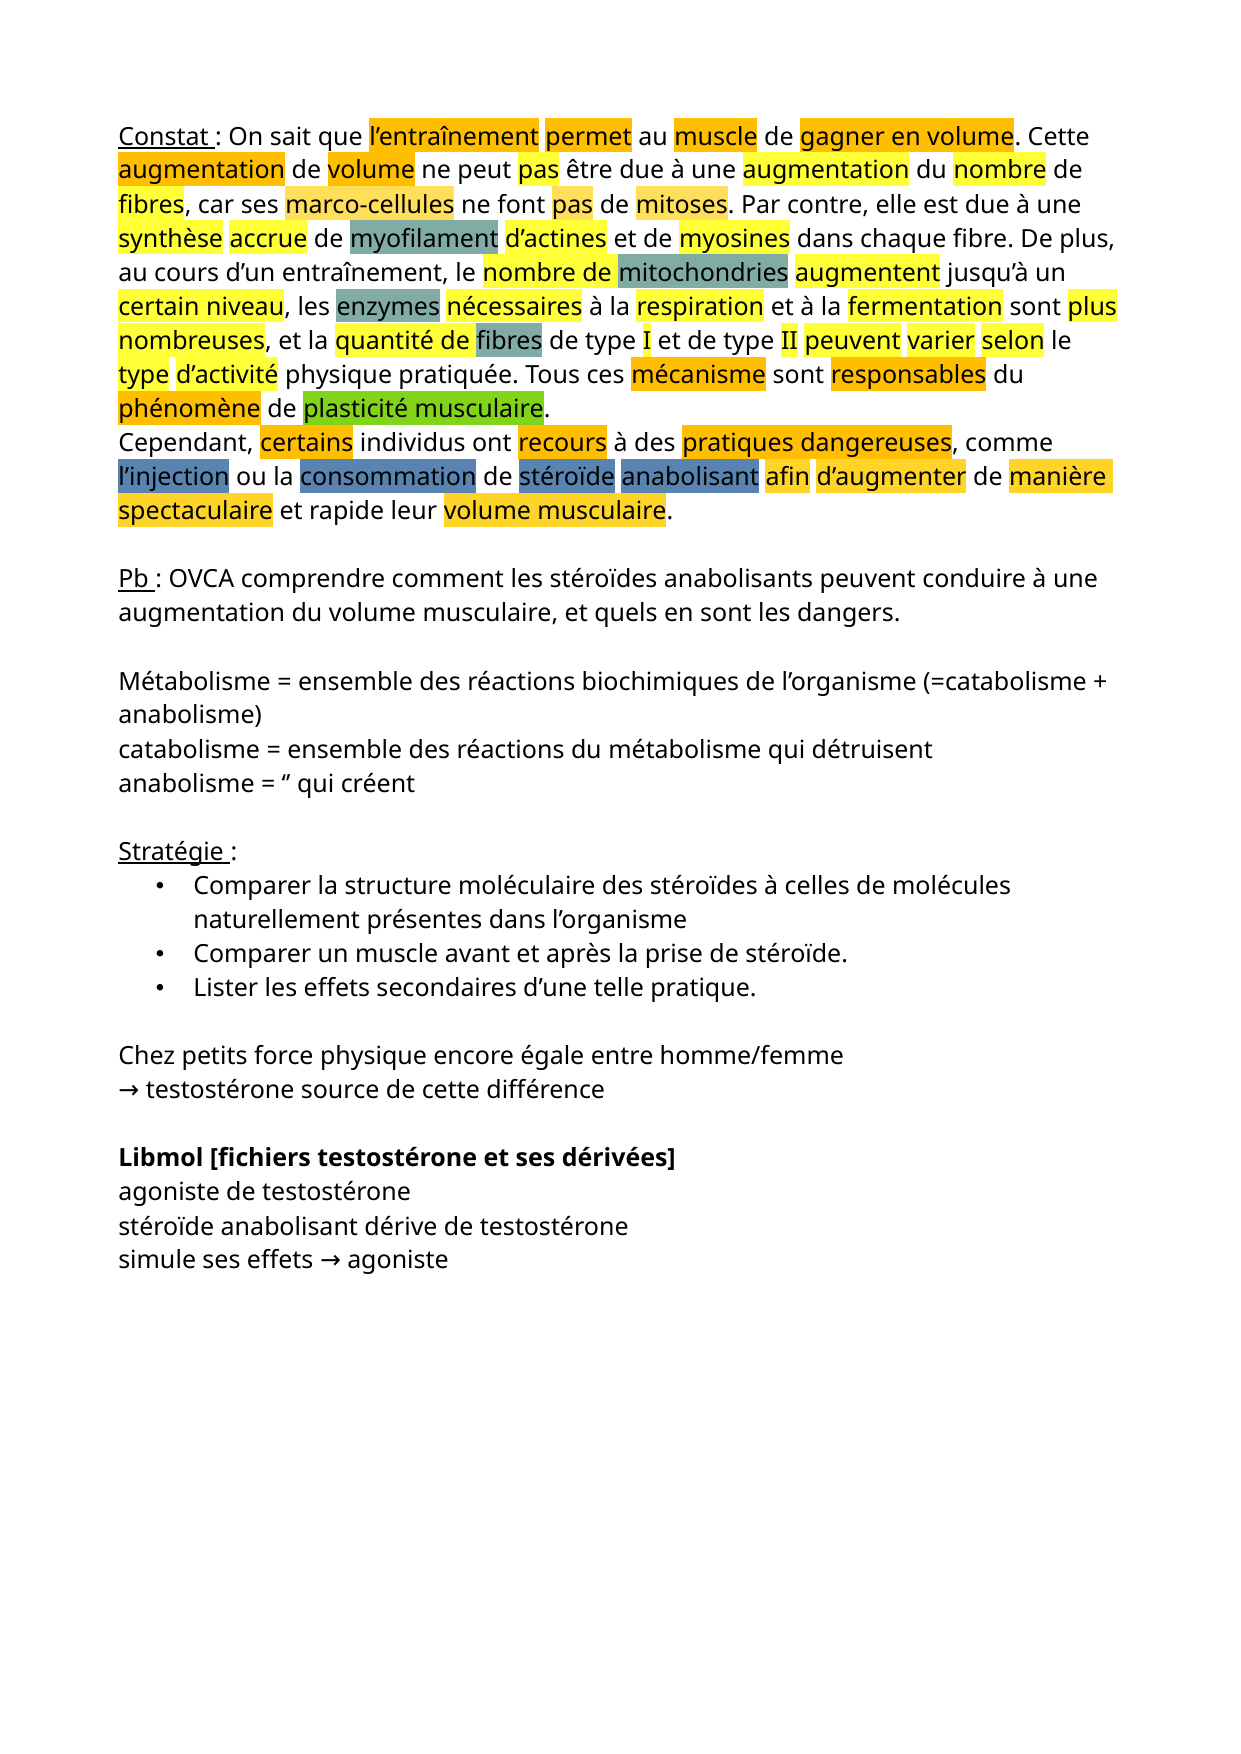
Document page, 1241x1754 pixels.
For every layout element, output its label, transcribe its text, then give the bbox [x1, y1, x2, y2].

text agoniste de testostérone [118, 1174, 1122, 1208]
text Chez petits force physique encore égale entre homme/femme [118, 1038, 1122, 1072]
text Métabolisme = ensemble des réactions biochimiques de l’organisme (=catabolisme + anabolisme) [118, 663, 1122, 731]
text Constat : On sait que l’entraînement permet au muscle de gagner en volume. Cette augmentation de volume ne peut pas être due à une augmentation du nombre de fibres, car ses marco-cellules ne font pas de mitoses. Par contre, elle est due à une synthèse accrue de myofilament d’actines et de myosines dans chaque fibre. De plus, au cours d’un entraînement, le nombre de mitochondries augmentent jusqu’à un certain niveau, les enzymes nécessaires à la respiration et à la fermentation sont plus nombreuses, et la quantité de fibres de type I et de type II peuvent varier selon le type d’activité physique pratiquée. Tous ces mécanisme sont responsables du phénomène de plasticité musculaire. [118, 118, 1122, 425]
list Comparer la structure moléculaire des stéroïdes à celles de molécules naturellement présentes dans l’organisme [156, 867, 1122, 936]
list Comparer un muscle avant et après la prise de stéroïde. [156, 936, 1122, 970]
text simule ses effets → agoniste [118, 1242, 1122, 1276]
text anabolisme = ‘’ qui créent [118, 765, 1122, 799]
text Pb : OVCA comprendre comment les stéroïdes anabolisants peuvent conduire à une augmentation du volume musculaire, et quels en sont les dangers. [118, 561, 1122, 629]
text Stratégie : [118, 833, 1122, 867]
text Cependant, certains individus ont recours à des pratiques dangereuses, comme l’injection ou la consommation de stéroïde anabolisant afin d’augmenter de manière spectaculaire et rapide leur volume musculaire. [118, 425, 1122, 527]
text → testostérone source de cette différence [118, 1072, 1122, 1106]
text Libmol [fichiers testostérone et ses dérivées] [118, 1140, 1122, 1174]
text catabolisme = ensemble des réactions du métabolisme qui détruisent [118, 731, 1122, 765]
list Lister les effets secondaires d’une telle pratique. [156, 970, 1122, 1004]
text stéroïde anabolisant dérive de testostérone [118, 1208, 1122, 1242]
